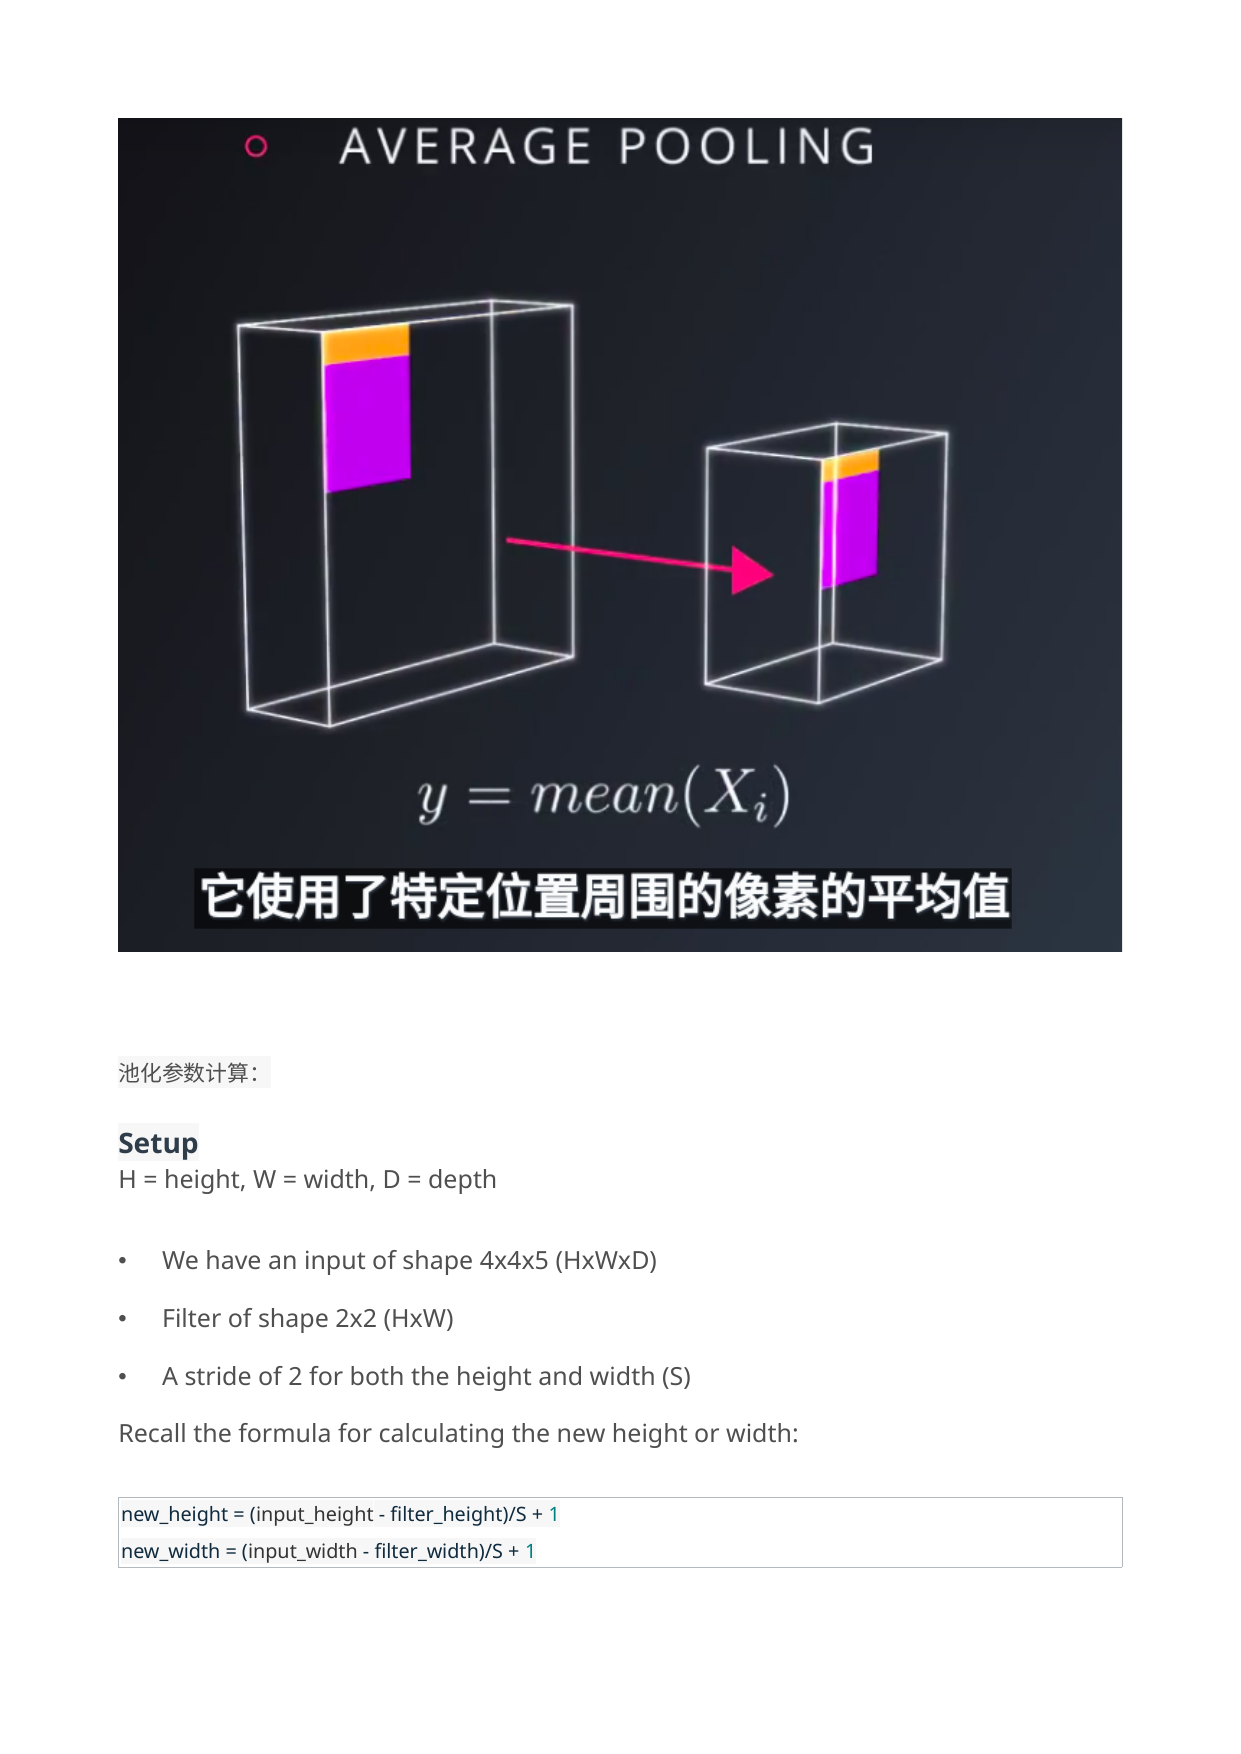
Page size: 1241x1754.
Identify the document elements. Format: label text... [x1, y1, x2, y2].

text 池化参数计算： [118, 1056, 1122, 1088]
text Recall the formula for calculating the new height or width: [118, 1416, 1122, 1450]
text H = height, W = width, D = depth [118, 1161, 1122, 1195]
text new_height = (input_height - filter_height)/S + 1 [119, 1498, 1122, 1527]
list Filter of shape 2x2 (HxW) [118, 1300, 1122, 1334]
subtitle Setup [118, 1123, 1122, 1161]
list A stride of 2 for both the height and width (S) [118, 1358, 1122, 1392]
list We have an input of shape 4x4x5 (HxWxD) [118, 1243, 1122, 1277]
text new_width = (input_width - filter_width)/S + 1 [119, 1535, 1122, 1567]
